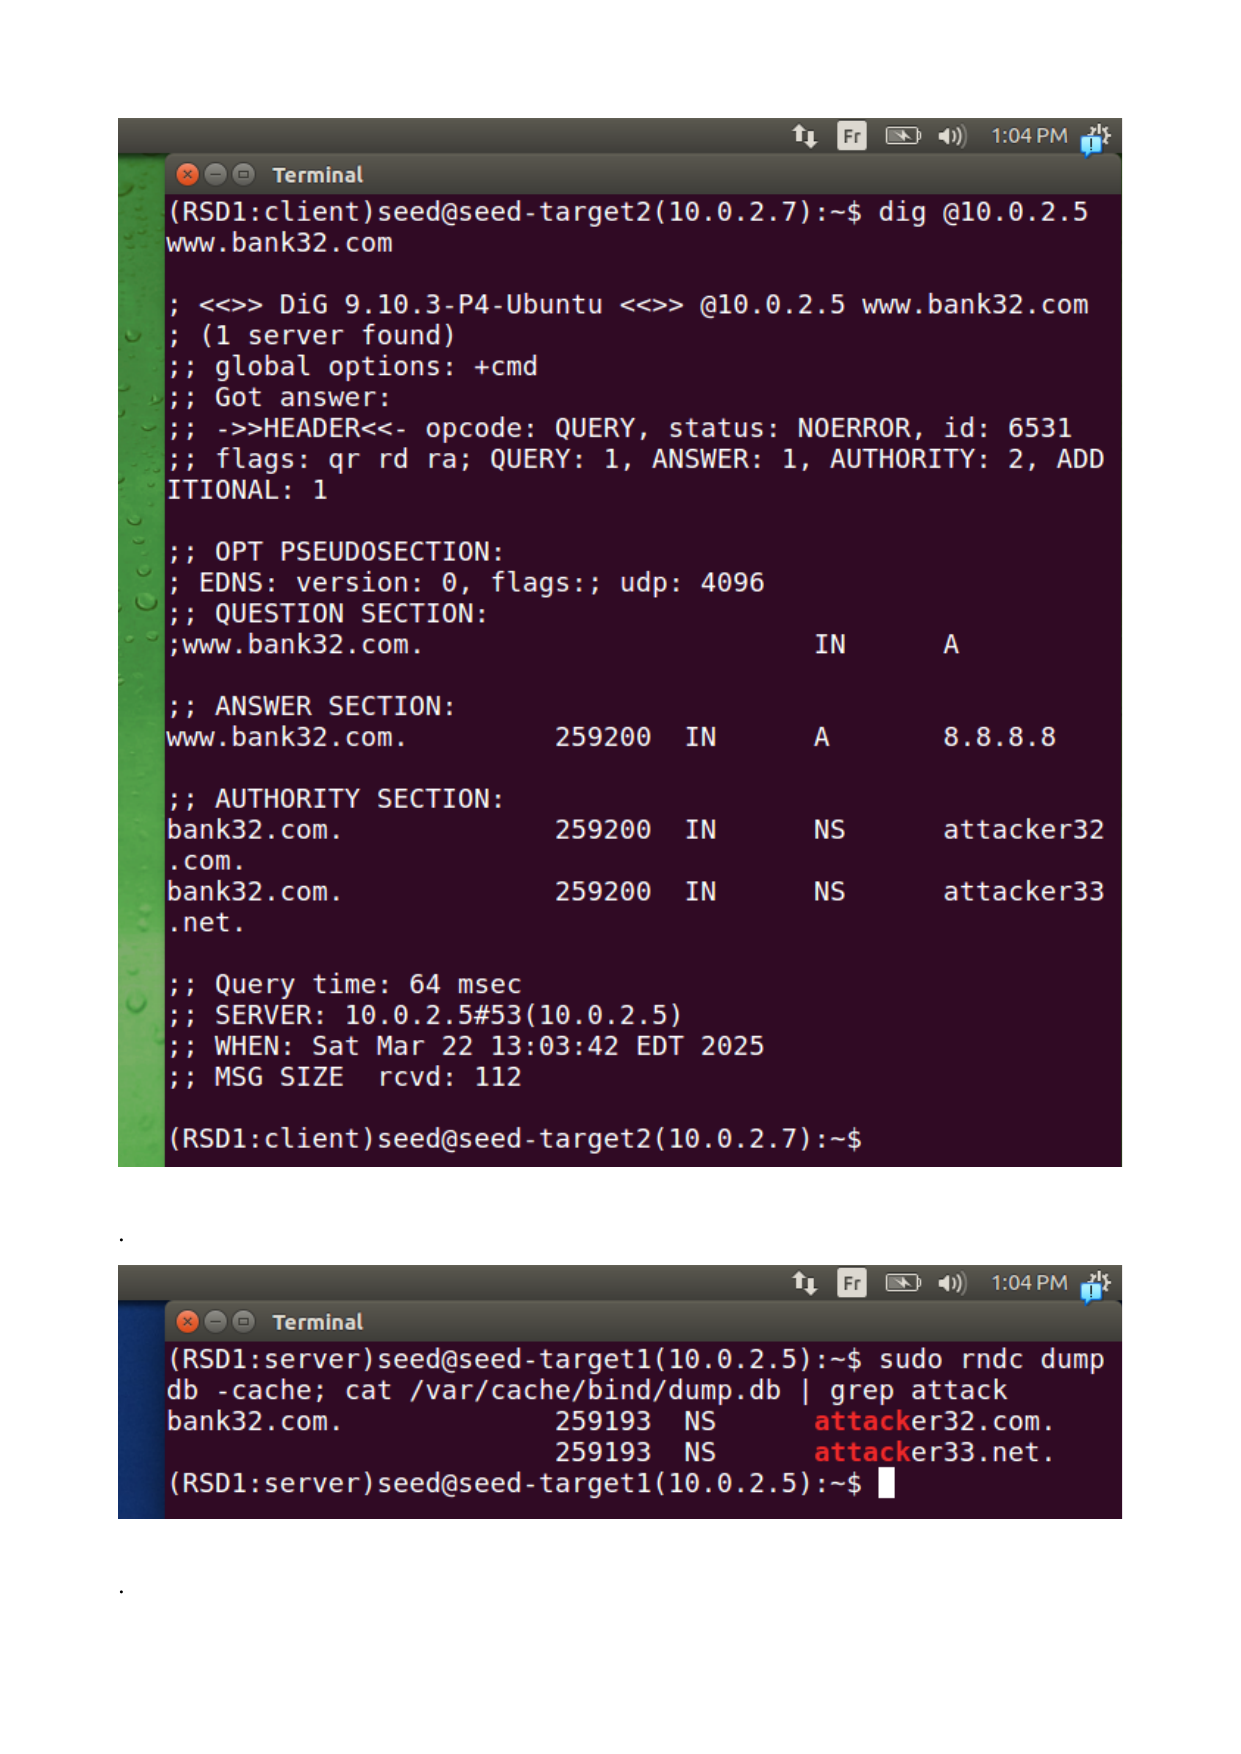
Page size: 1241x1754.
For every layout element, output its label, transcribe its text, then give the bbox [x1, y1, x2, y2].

picture [118, 1265, 1123, 1519]
text . [118, 1570, 1122, 1599]
picture [118, 118, 1123, 1167]
text . [118, 1218, 1122, 1247]
